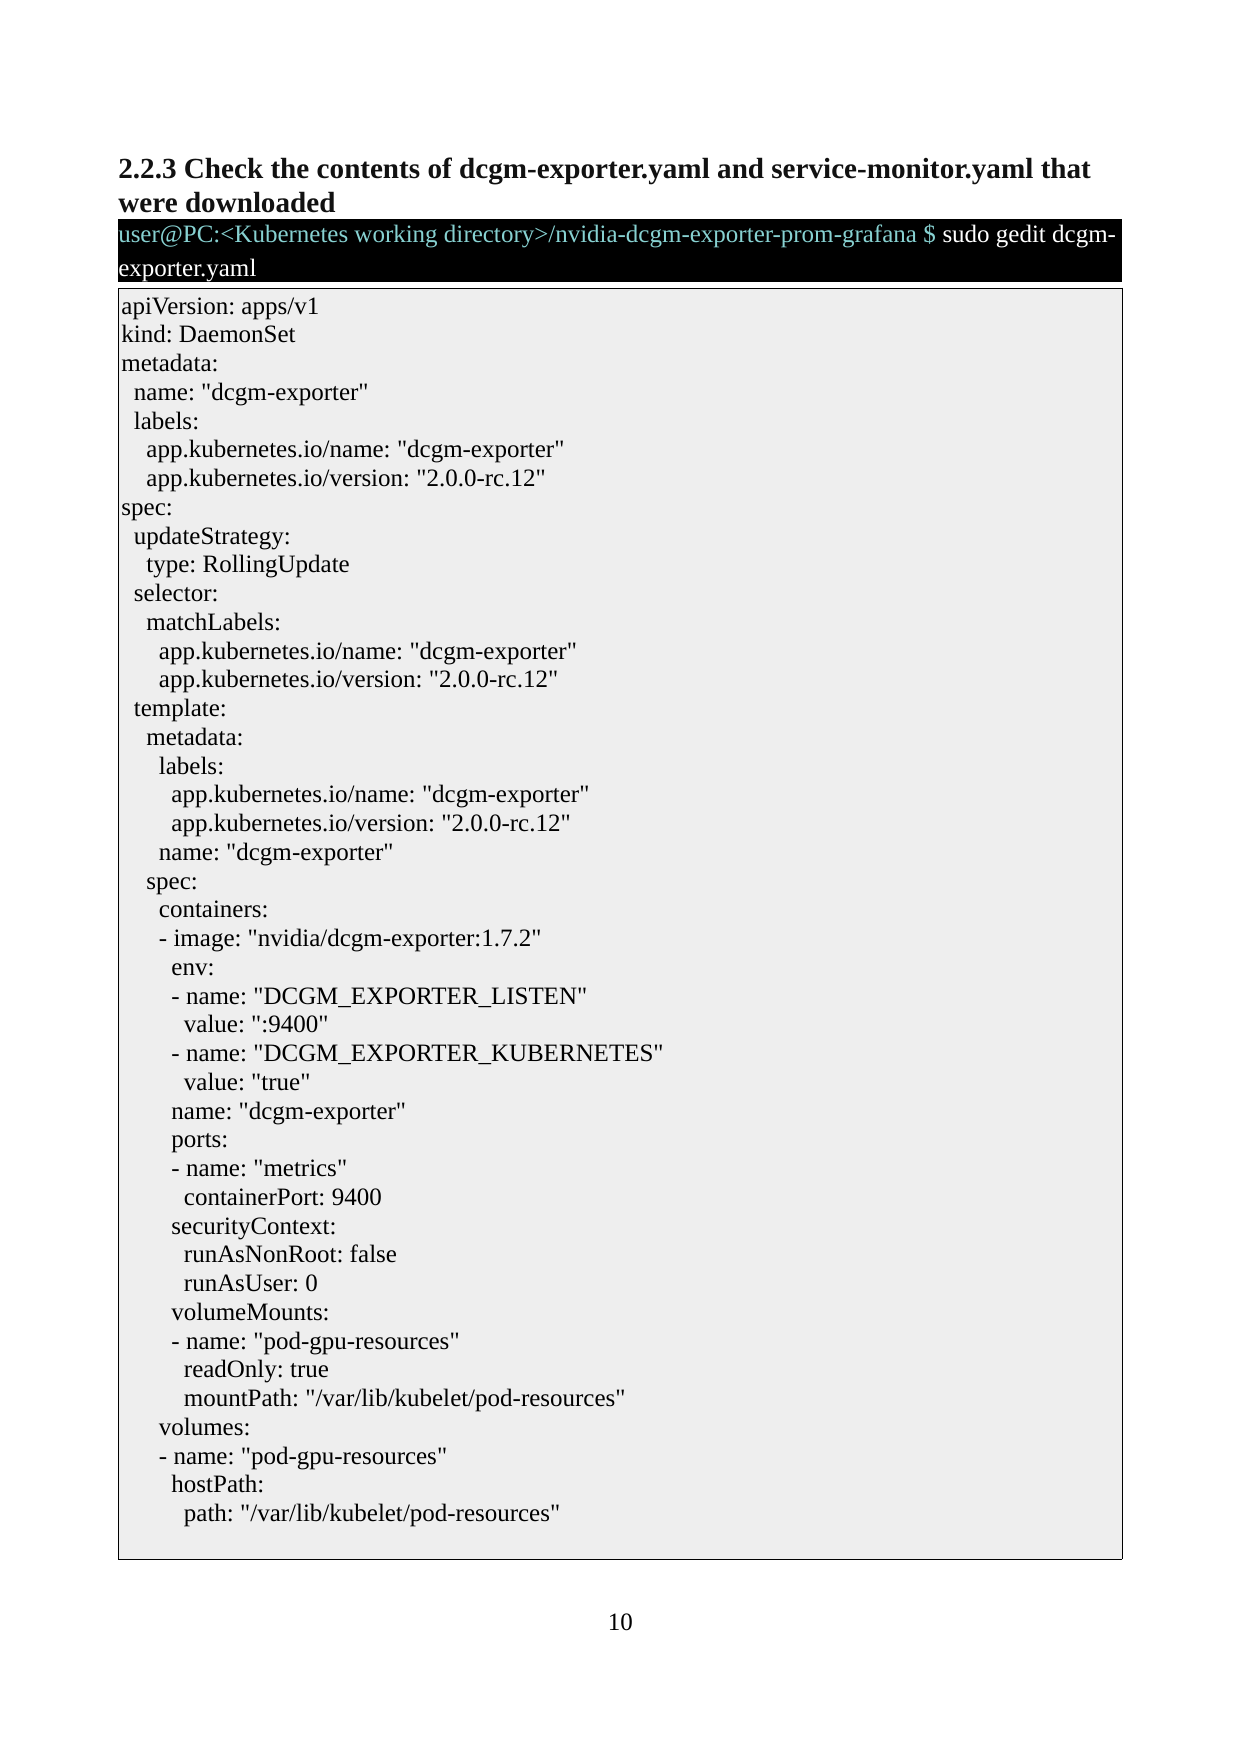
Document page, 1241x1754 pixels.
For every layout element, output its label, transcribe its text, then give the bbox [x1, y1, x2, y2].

text ports: [119, 1121, 1122, 1150]
text - name: "pod-gpu-resources" [119, 1323, 1122, 1351]
text value: "true" [119, 1064, 1122, 1093]
text runAsNonRoot: false [119, 1236, 1122, 1265]
text securityContext: [119, 1208, 1122, 1236]
text labels: [119, 403, 1122, 431]
text path: "/var/lib/kubelet/pod-resources" [119, 1495, 1122, 1524]
text kind: DaemonSet [119, 316, 1122, 345]
text value: ":9400" [119, 1006, 1122, 1035]
text name: "dcgm-exporter" [119, 1093, 1122, 1121]
text env: [119, 949, 1122, 978]
text spec: [119, 863, 1122, 891]
text selector: [119, 575, 1122, 604]
text volumes: [119, 1409, 1122, 1438]
text name: "dcgm-exporter" [119, 374, 1122, 403]
text app.kubernetes.io/version: "2.0.0-rc.12" [119, 661, 1122, 690]
text metadata: [119, 345, 1122, 374]
text hostPath: [119, 1466, 1122, 1495]
text template: [119, 690, 1122, 719]
text containers: [119, 891, 1122, 920]
text app.kubernetes.io/version: "2.0.0-rc.12" [119, 460, 1122, 489]
text app.kubernetes.io/name: "dcgm-exporter" [119, 431, 1122, 460]
text labels: [119, 748, 1122, 776]
text - name: "pod-gpu-resources" [119, 1438, 1122, 1466]
text - name: "DCGM_EXPORTER_LISTEN" [119, 978, 1122, 1006]
text spec: [119, 489, 1122, 518]
text 2.2.3 Check the contents of dcgm-exporter.yaml and service-monitor.yaml that were downloaded [118, 152, 1122, 219]
text app.kubernetes.io/name: "dcgm-exporter" [119, 776, 1122, 805]
text matchLabels: [119, 604, 1122, 633]
text volumeMounts: [119, 1294, 1122, 1323]
text type: RollingUpdate [119, 546, 1122, 575]
text app.kubernetes.io/version: "2.0.0-rc.12" [119, 805, 1122, 834]
text runAsUser: 0 [119, 1265, 1122, 1294]
text - name: "DCGM_EXPORTER_KUBERNETES" [119, 1035, 1122, 1064]
text updateStrategy: [119, 518, 1122, 546]
text containerPort: 9400 [119, 1179, 1122, 1208]
text metadata: [119, 719, 1122, 748]
text - image: "nvidia/dcgm-exporter:1.7.2" [119, 920, 1122, 949]
text app.kubernetes.io/name: "dcgm-exporter" [119, 633, 1122, 661]
text - name: "metrics" [119, 1150, 1122, 1179]
text apiVersion: apps/v1 [119, 289, 1122, 316]
text readOnly: true [119, 1351, 1122, 1380]
text user@PC:<Kubernetes working directory>/nvidia-dcgm-exporter-prom-grafana $ sudo gedit dcgm-exporter.yaml [118, 219, 1122, 282]
text mountPath: "/var/lib/kubelet/pod-resources" [119, 1380, 1122, 1409]
text name: "dcgm-exporter" [119, 834, 1122, 863]
